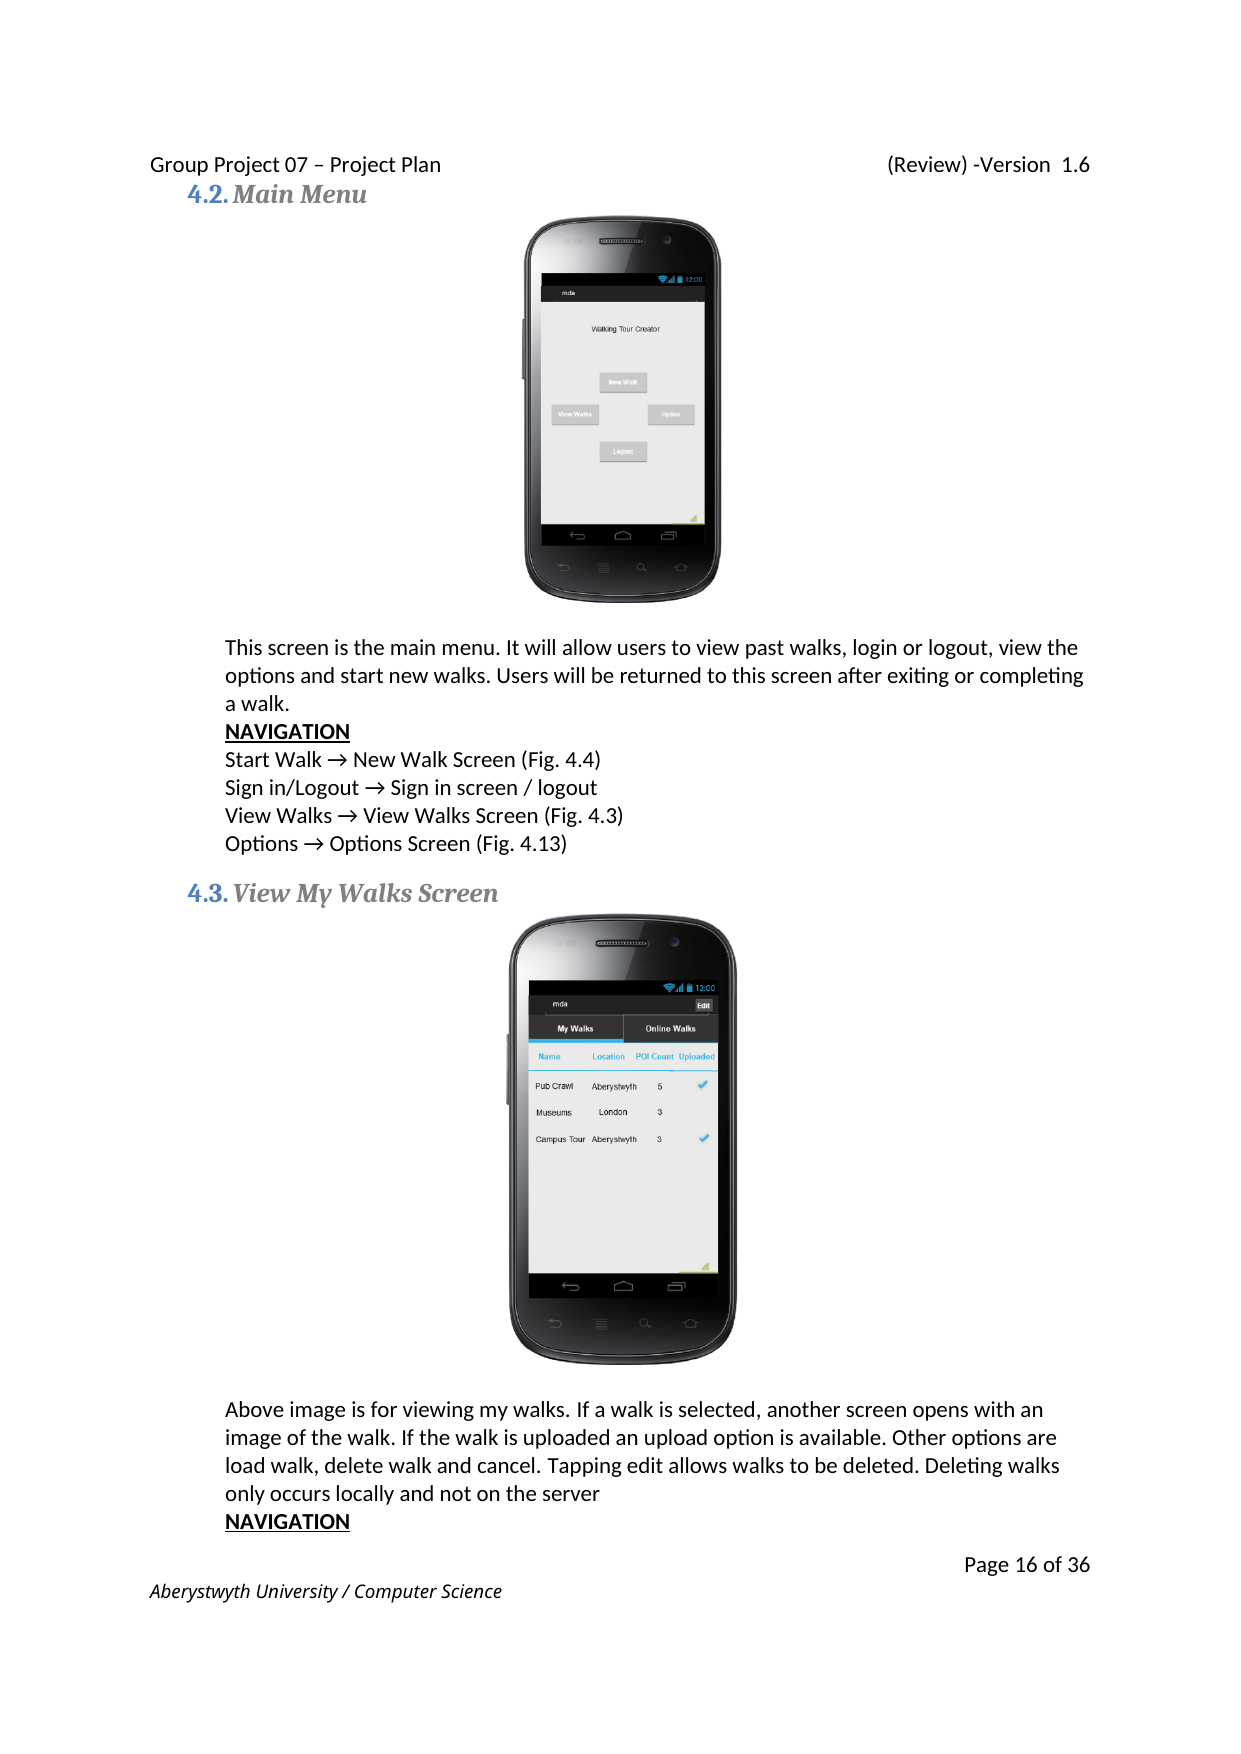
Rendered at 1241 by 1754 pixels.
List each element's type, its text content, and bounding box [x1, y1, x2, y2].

text Sign in/Logout → Sign in screen / logout [225, 773, 1090, 801]
text View Walks → View Walks Screen (Fig. 4.3) [225, 801, 1090, 829]
text This screen is the main menu. It will allow users to view past walks, login or logout, view the options and start new walks. Users will be returned to this screen after exiting or completing a walk. [225, 633, 1090, 717]
text NAVIGATION [225, 1507, 1090, 1535]
text NAVIGATION [225, 717, 1090, 745]
text Start Walk → New Walk Screen (Fig. 4.4) [225, 745, 1090, 773]
text Above image is for viewing my walks. If a walk is selected, another screen opens with an image of the walk. If the walk is uploaded an upload option is available. Other options are load walk, delete walk and cancel. Tapping edit allows walks to be deleted. Deleting walks only occurs locally and not on the server [225, 1395, 1090, 1507]
subtitle View My Walks Screen [187, 878, 1090, 909]
text Options → Options Screen (Fig. 4.13) [225, 829, 1090, 857]
subtitle Main Menu [187, 179, 1090, 211]
